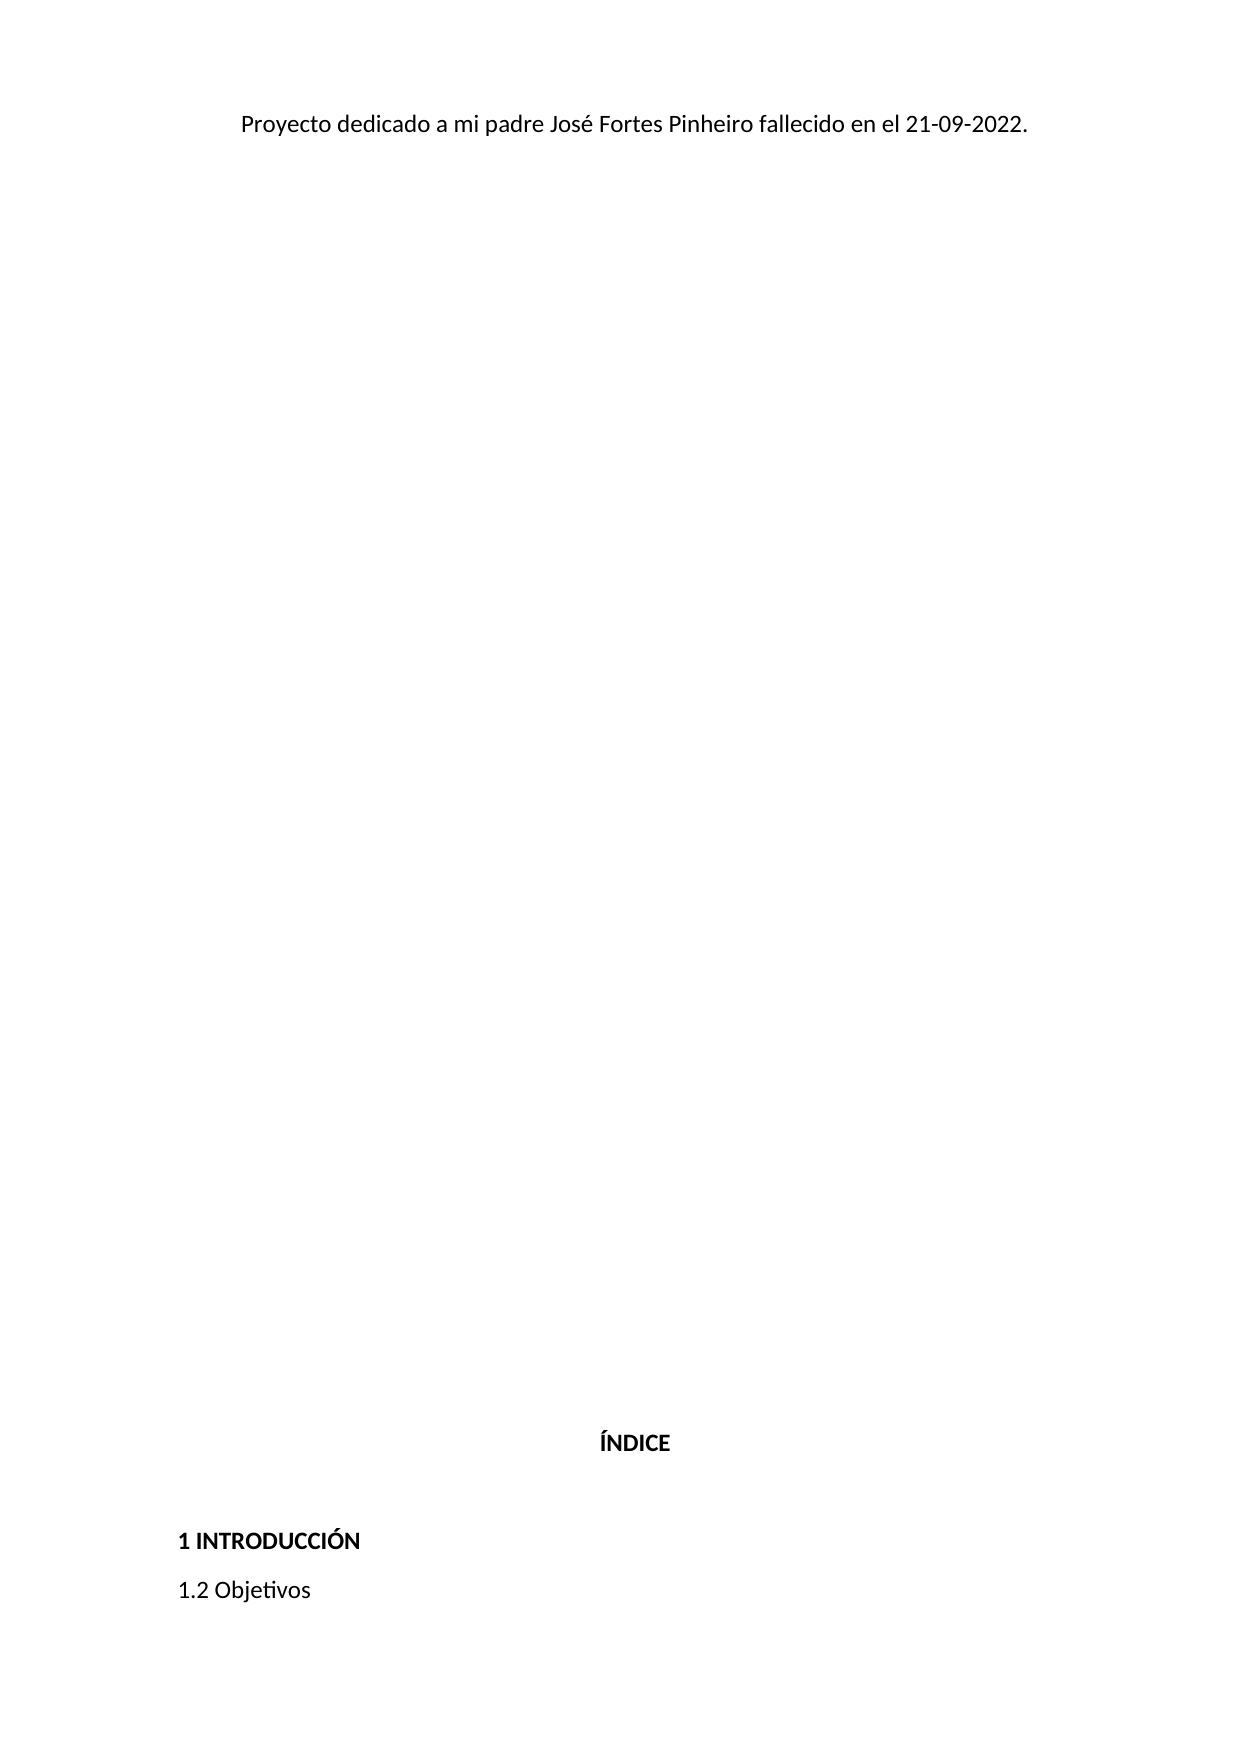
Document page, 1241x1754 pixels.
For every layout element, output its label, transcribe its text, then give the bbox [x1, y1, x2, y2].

text 1.2 Objetivos [177, 1574, 1093, 1605]
text Proyecto dedicado a mi padre José Fortes Pinheiro fallecido en el 21-09-2022. [177, 108, 1093, 138]
text 1 INTRODUCCIÓN [177, 1525, 1093, 1556]
text ÍNDICE [177, 1427, 1093, 1458]
